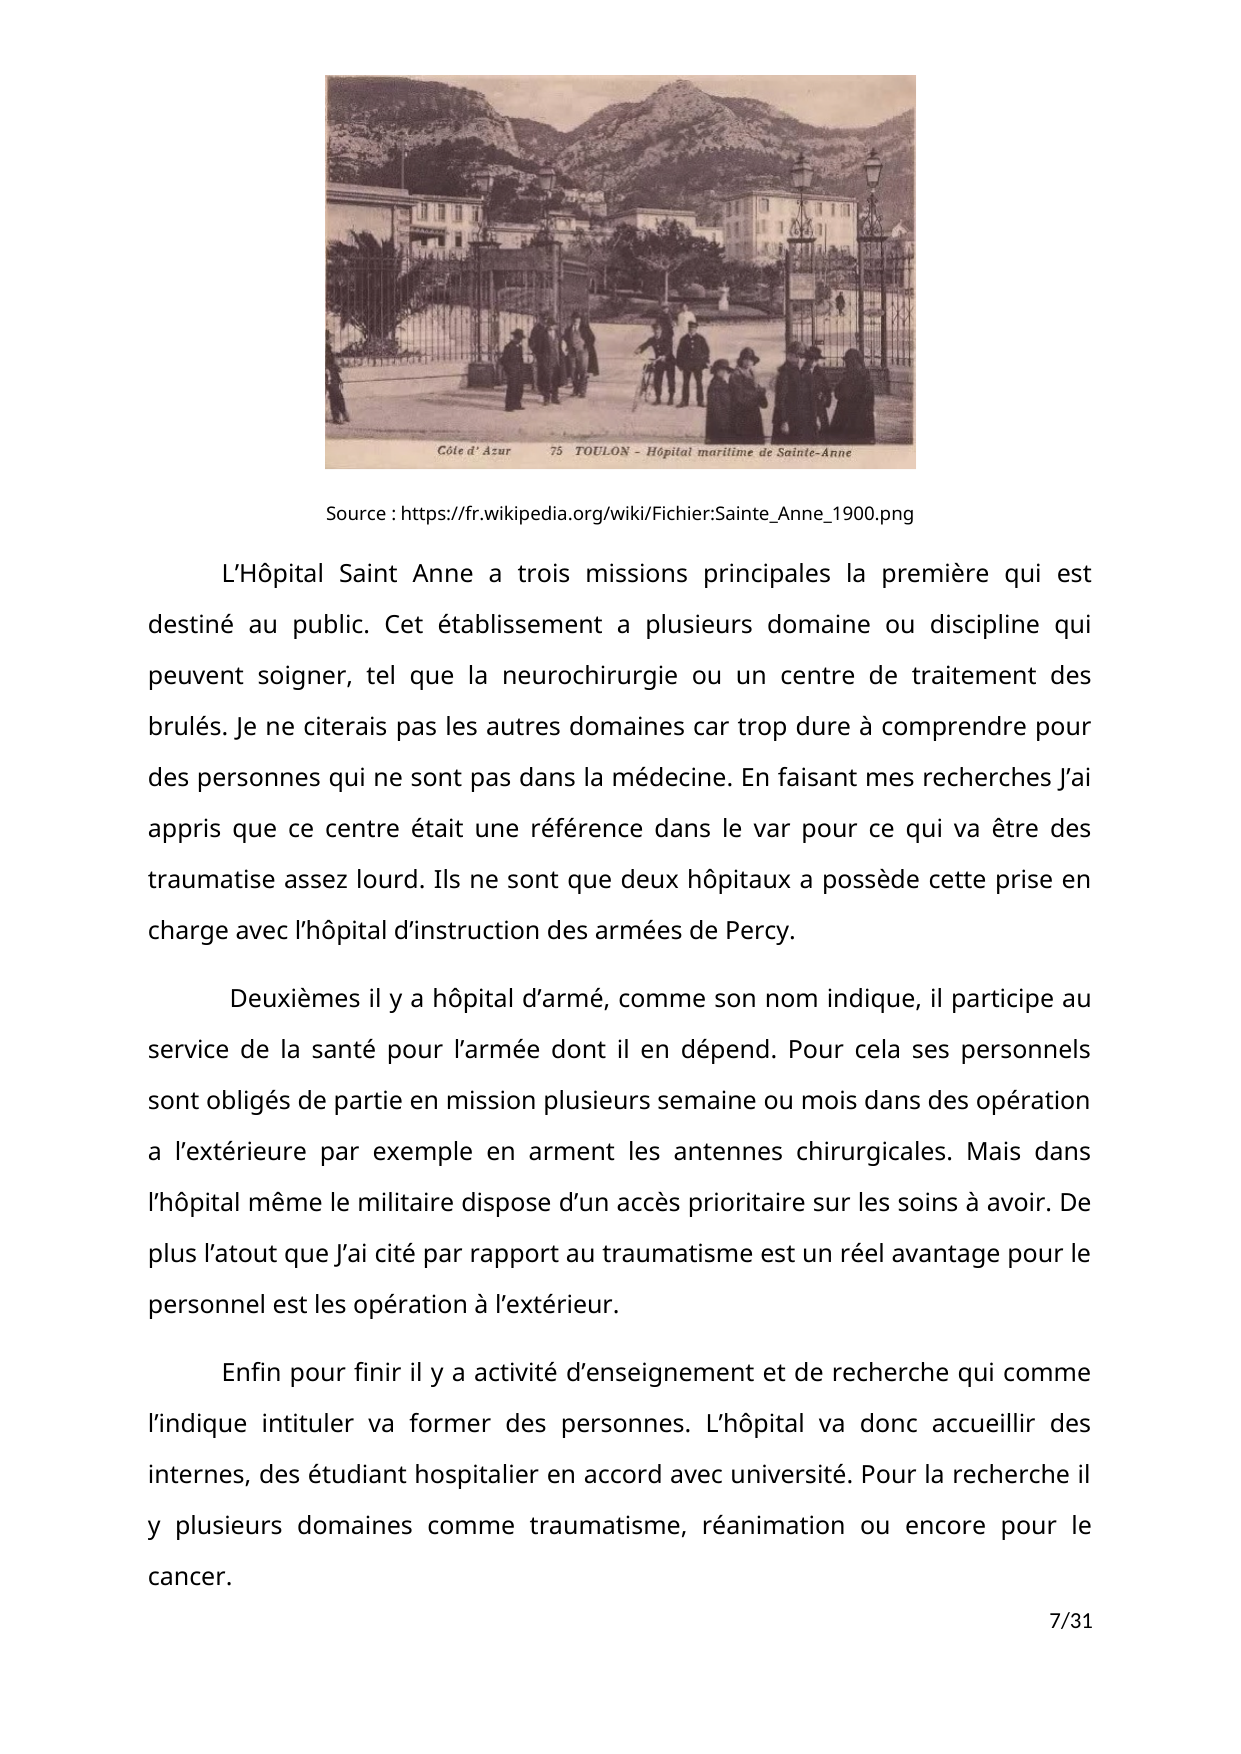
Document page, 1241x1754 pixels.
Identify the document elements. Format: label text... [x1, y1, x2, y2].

text Deuxièmes il y a hôpital d’armé, comme son nom indique, il participe au service de la santé pour l’armée dont il en dépend. Pour cela ses personnels sont obligés de partie en mission plusieurs semaine ou mois dans des opération a l’extérieure par exemple en arment les antennes chirurgicales. Mais dans l’hôpital même le militaire dispose d’un accès prioritaire sur les soins à avoir. De plus l’atout que J’ai cité par rapport au traumatisme est un réel avantage pour le personnel est les opération à l’extérieur. [148, 981, 1093, 1321]
text Enfin pour finir il y a activité d’enseignement et de recherche qui comme l’indique intituler va former des personnes. L’hôpital va donc accueillir des internes, des étudiant hospitalier en accord avec université. Pour la recherche il y plusieurs domaines comme traumatisme, réanimation ou encore pour le cancer. [148, 1354, 1093, 1593]
text L’Hôpital Saint Anne a trois missions principales la première qui est destiné au public. Cet établissement a plusieurs domaine ou discipline qui peuvent soigner, tel que la neurochirurgie ou un centre de traitement des brulés. Je ne citerais pas les autres domaines car trop dure à comprendre pour des personnes qui ne sont pas dans la médecine. En faisant mes recherches J’ai appris que ce centre était une référence dans le var pour ce qui va être des traumatise assez lourd. Ils ne sont que deux hôpitaux a possède cette prise en charge avec l’hôpital d’instruction des armées de Percy. [148, 556, 1093, 947]
text Source : https://fr.wikipedia.org/wiki/Fichier:Sainte_Anne_1900.png [148, 501, 1093, 526]
